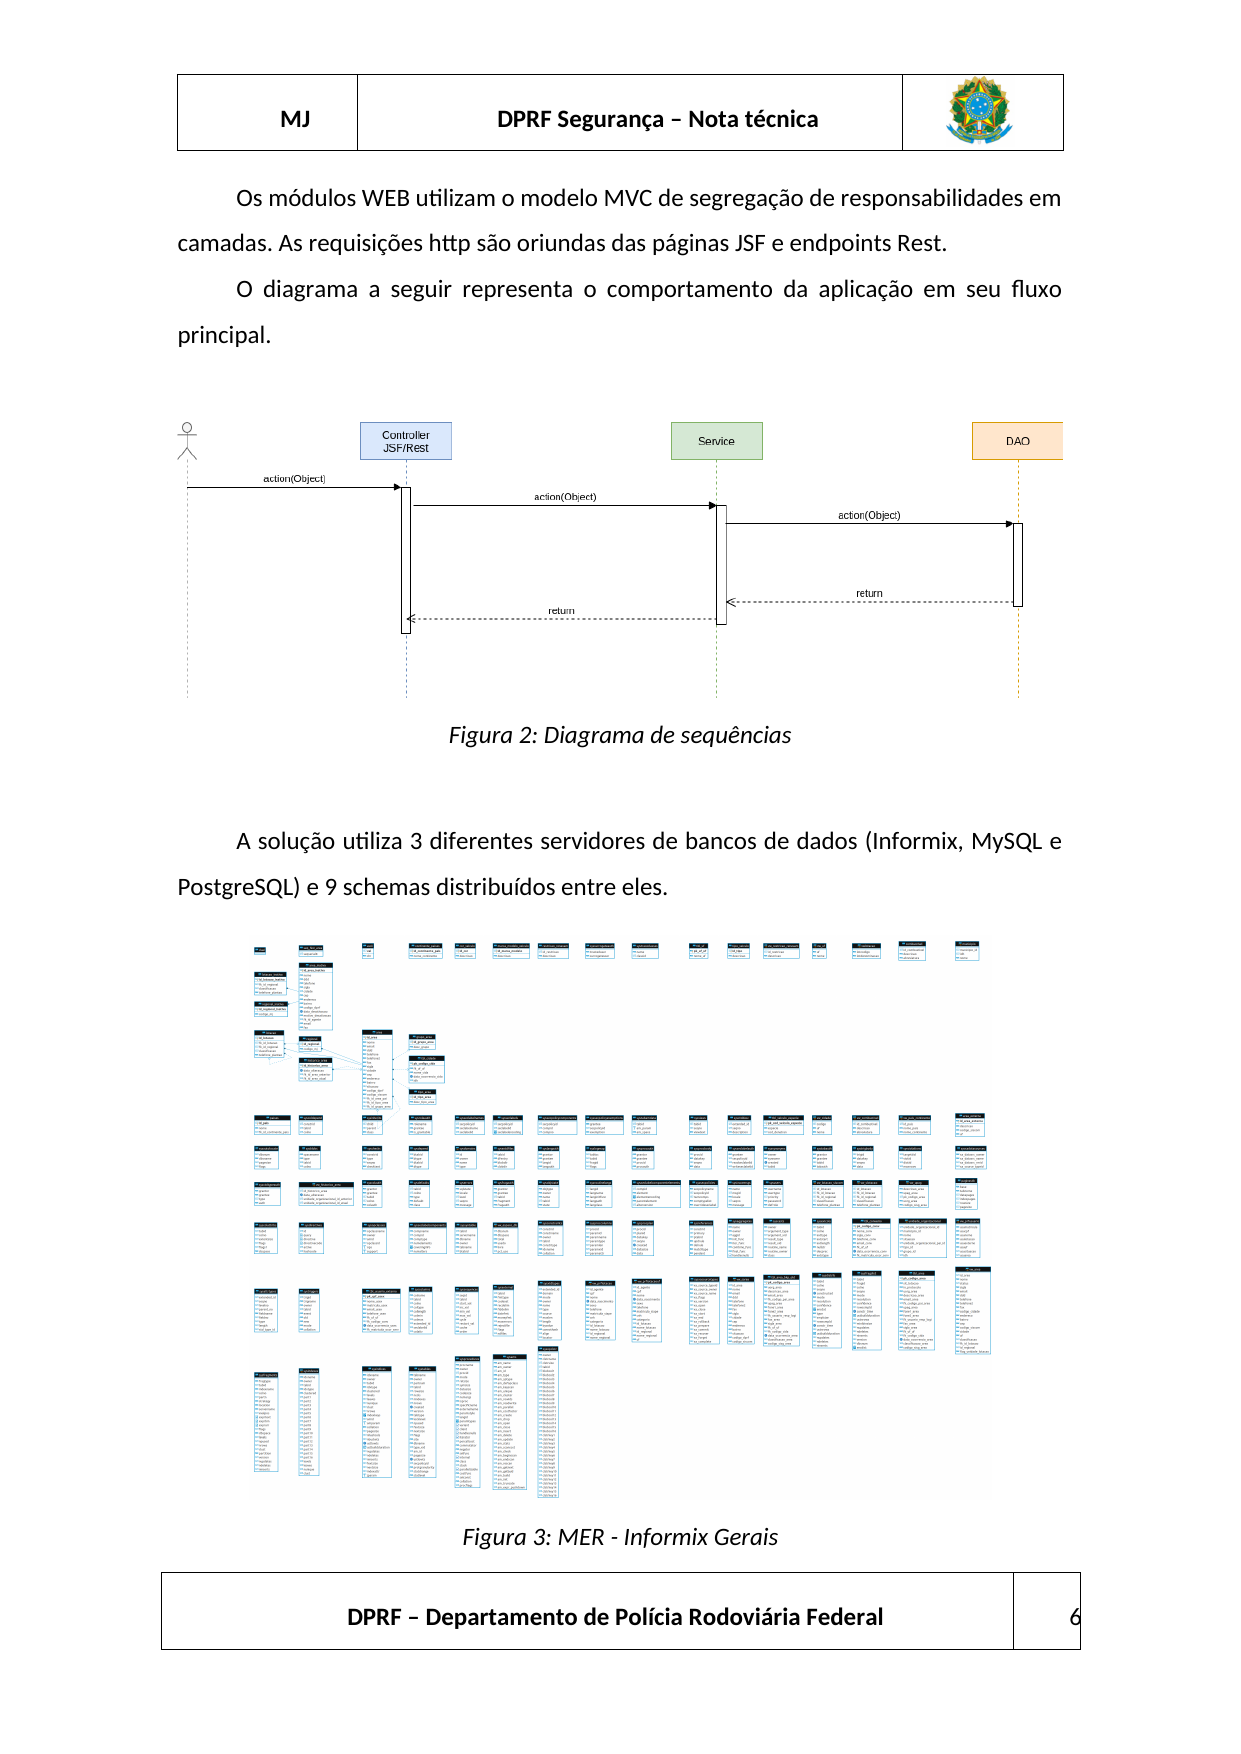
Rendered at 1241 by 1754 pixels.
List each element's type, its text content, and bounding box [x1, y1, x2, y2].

picture [177, 422, 1063, 698]
picture [248, 935, 993, 1500]
text O diagrama a seguir representa o comportamento da aplicação em seu fluxo principal. [177, 273, 1063, 349]
text Figura 3: MER - Informix Gerais [249, 1500, 992, 1551]
text Os módulos WEB utilizam o modelo MVC de segregação de responsabilidades em camadas. As requisições http são oriundas das páginas JSF e endpoints Rest. [177, 182, 1063, 258]
text Figura 2: Diagrama de sequências [177, 698, 1063, 749]
picture [944, 75, 1020, 149]
text A solução utiliza 3 diferentes servidores de bancos de dados (Informix, MySQL e PostgreSQL) e 9 schemas distribuídos entre eles. [177, 826, 1063, 902]
